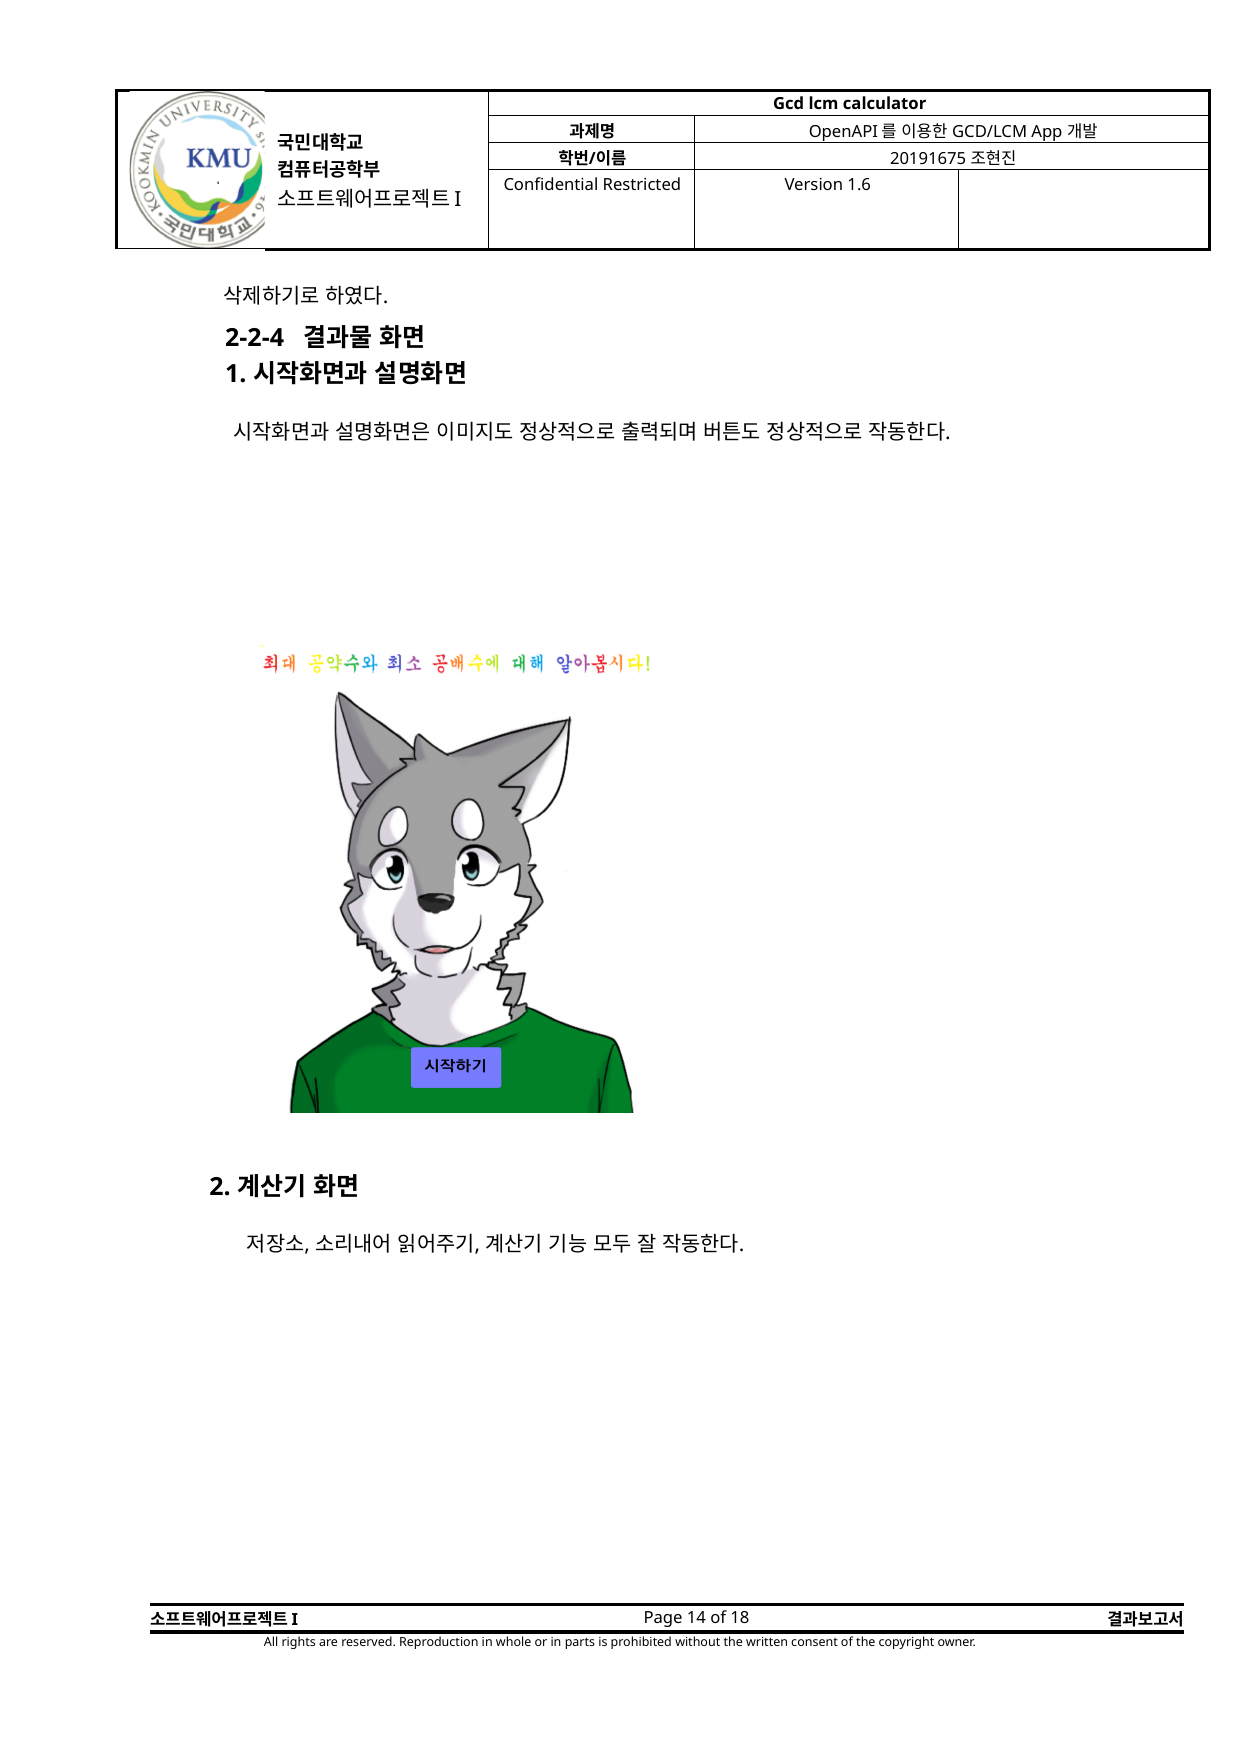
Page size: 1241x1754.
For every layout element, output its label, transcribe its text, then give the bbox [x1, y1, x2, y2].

text 2. 계산기 화면 [209, 1166, 1090, 1203]
text 삭제하기로 하였다. [221, 279, 1090, 310]
text 시작화면과 설명화면은 이미지도 정상적으로 출력되며 버튼도 정상적으로 작동한다. [150, 415, 1090, 445]
text 1. 시작화면과 설명화면 [150, 354, 1090, 390]
text 저장소, 소리내어 읽어주기, 계산기 기능 모두 잘 작동한다. [247, 1228, 1090, 1258]
text 2-2-4 결과물 화면 [150, 317, 1090, 354]
